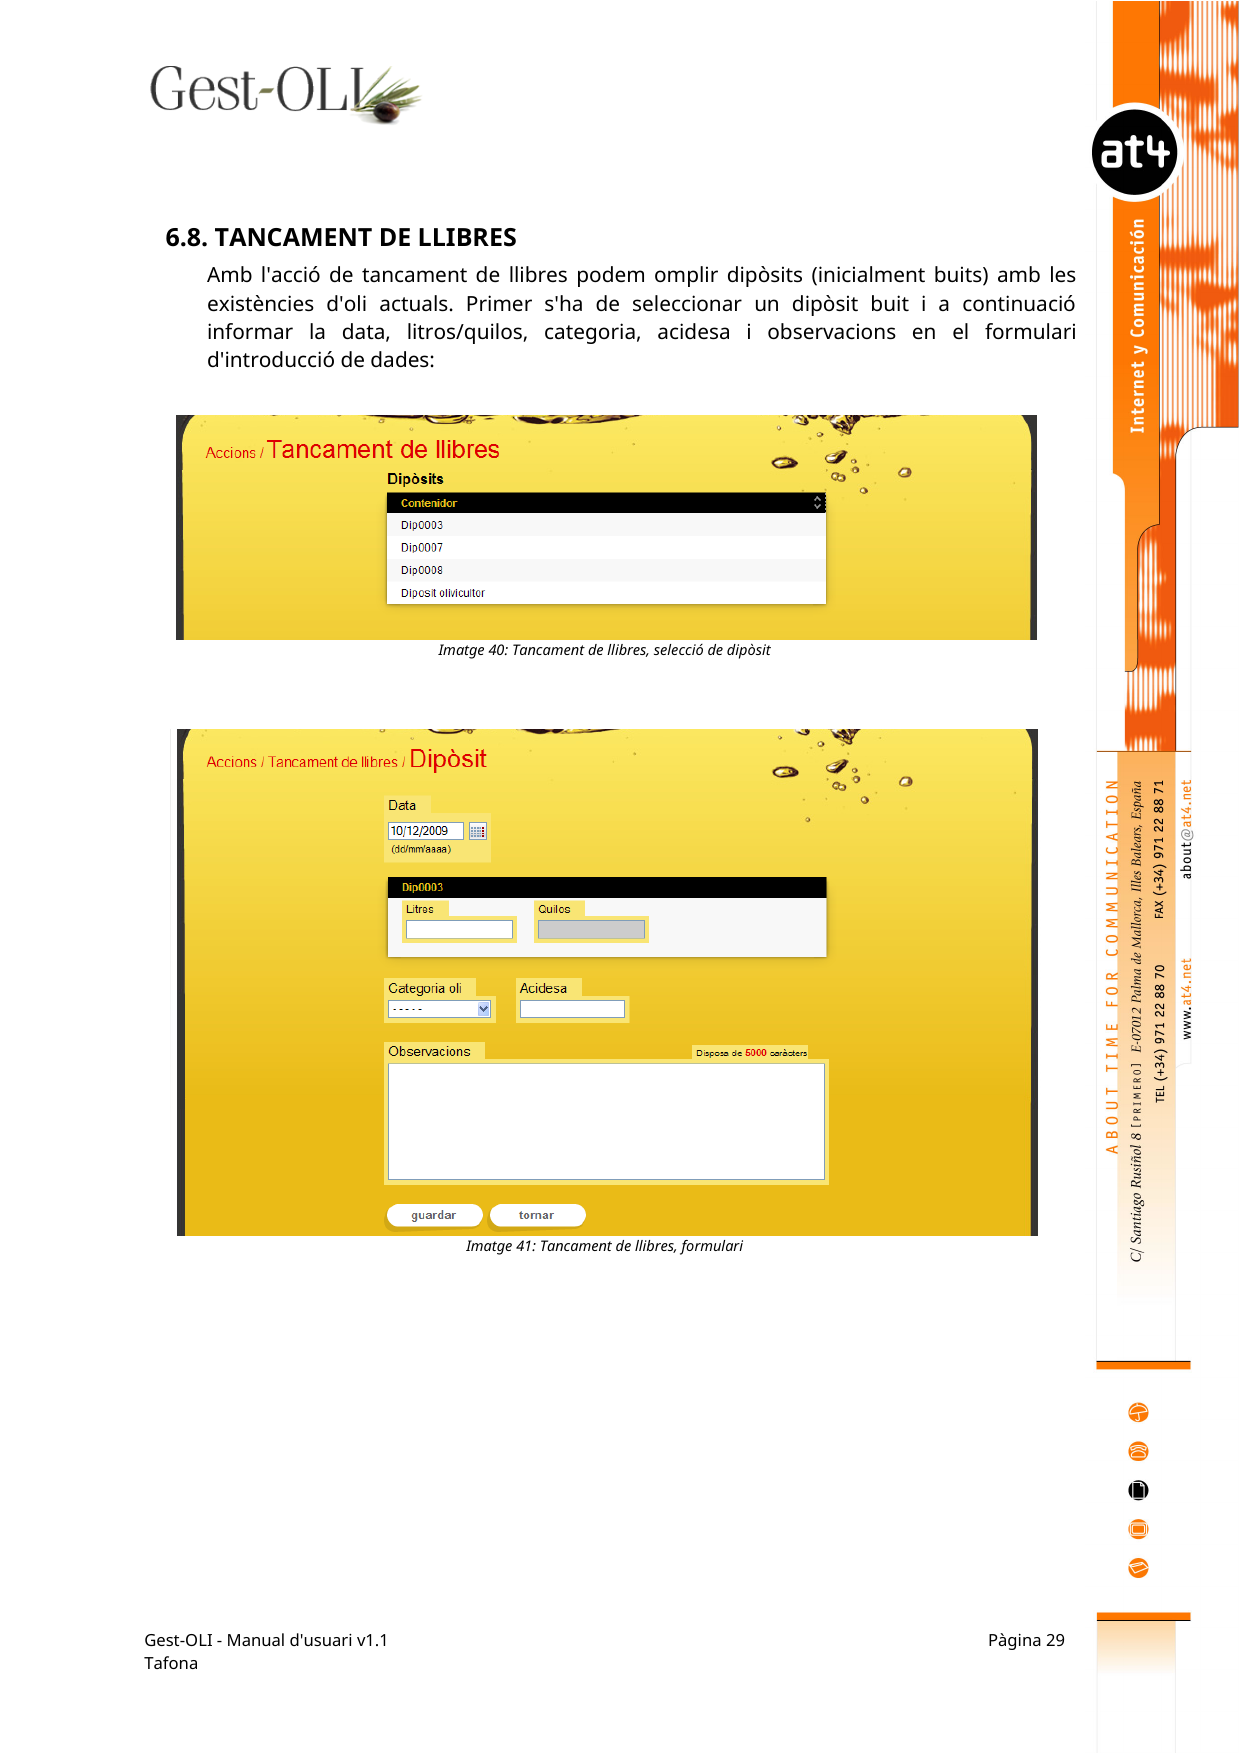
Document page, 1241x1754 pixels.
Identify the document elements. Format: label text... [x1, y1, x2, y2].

subtitle 6.8. TANCAMENT DE LLIBRES [133, 220, 1078, 254]
picture [149, 66, 423, 126]
picture [170, 729, 1042, 1236]
text Amb l'acció de tancament de llibres podem omplir dipòsits (inicialment buits) amb les existències d'oli actuals. Primer s'ha de seleccionar un dipòsit buit i a continuació informar la data, litros/quilos, categoria, acidesa i observacions en el formulari d'introducció de dades: [207, 260, 1078, 374]
picture [170, 415, 1042, 640]
text Imatge 41: Tancament de llibres, formulari [170, 1236, 1041, 1255]
picture [1085, 1, 1239, 1753]
text Imatge 40: Tancament de llibres, selecció de dipòsit [170, 640, 1041, 659]
